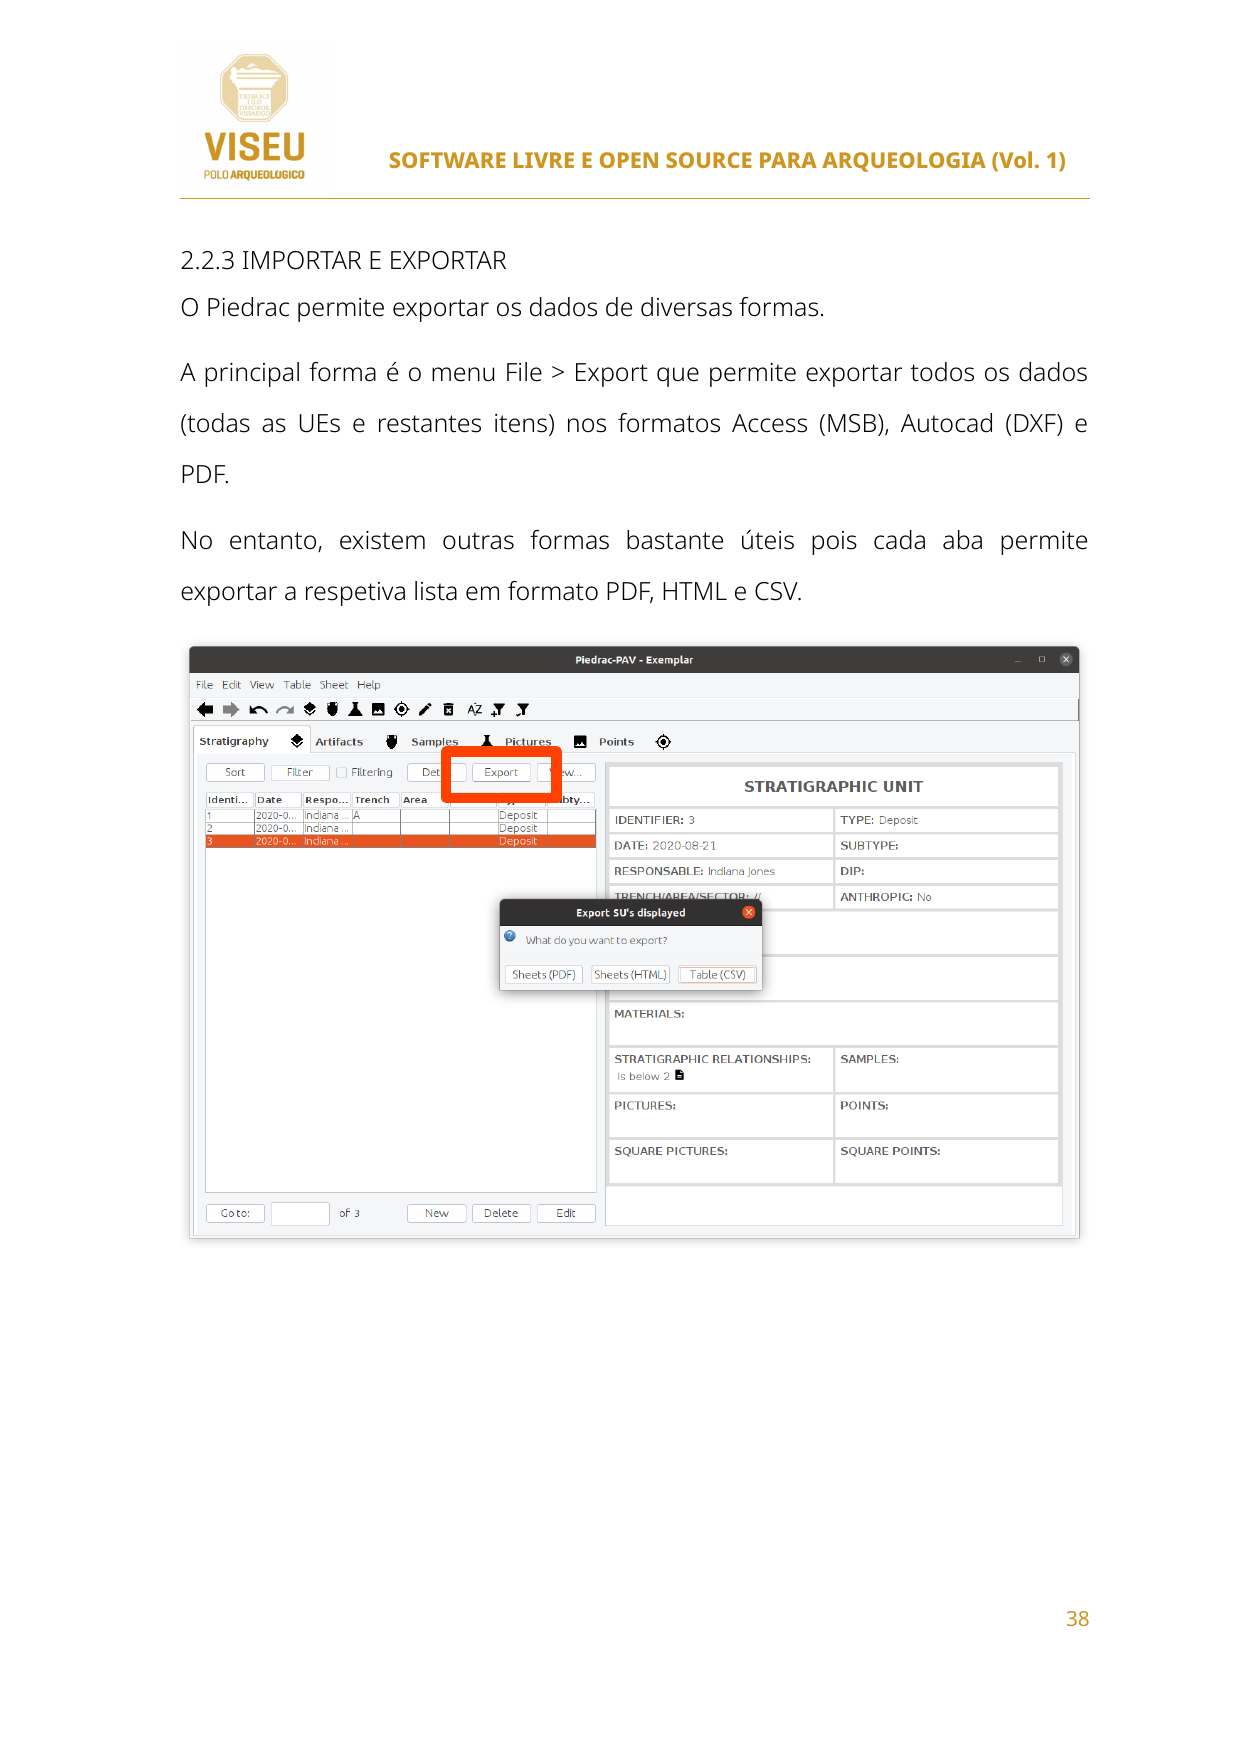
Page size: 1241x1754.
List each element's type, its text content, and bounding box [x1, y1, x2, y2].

text O Piedrac permite exportar os dados de diversas formas. [180, 289, 1090, 323]
picture [180, 639, 1090, 1248]
text No entanto, existem outras formas bastante úteis pois cada aba permite exportar a respetiva lista em formato PDF, HTML e CSV. [180, 523, 1090, 608]
subtitle 2.2.3 Importar e Exportar [180, 243, 1090, 277]
text A principal forma é o menu File > Export que permite exportar todos os dados (todas as UEs e restantes itens) nos formatos Access (MSB), Autocad (DXF) e PDF. [180, 355, 1090, 491]
